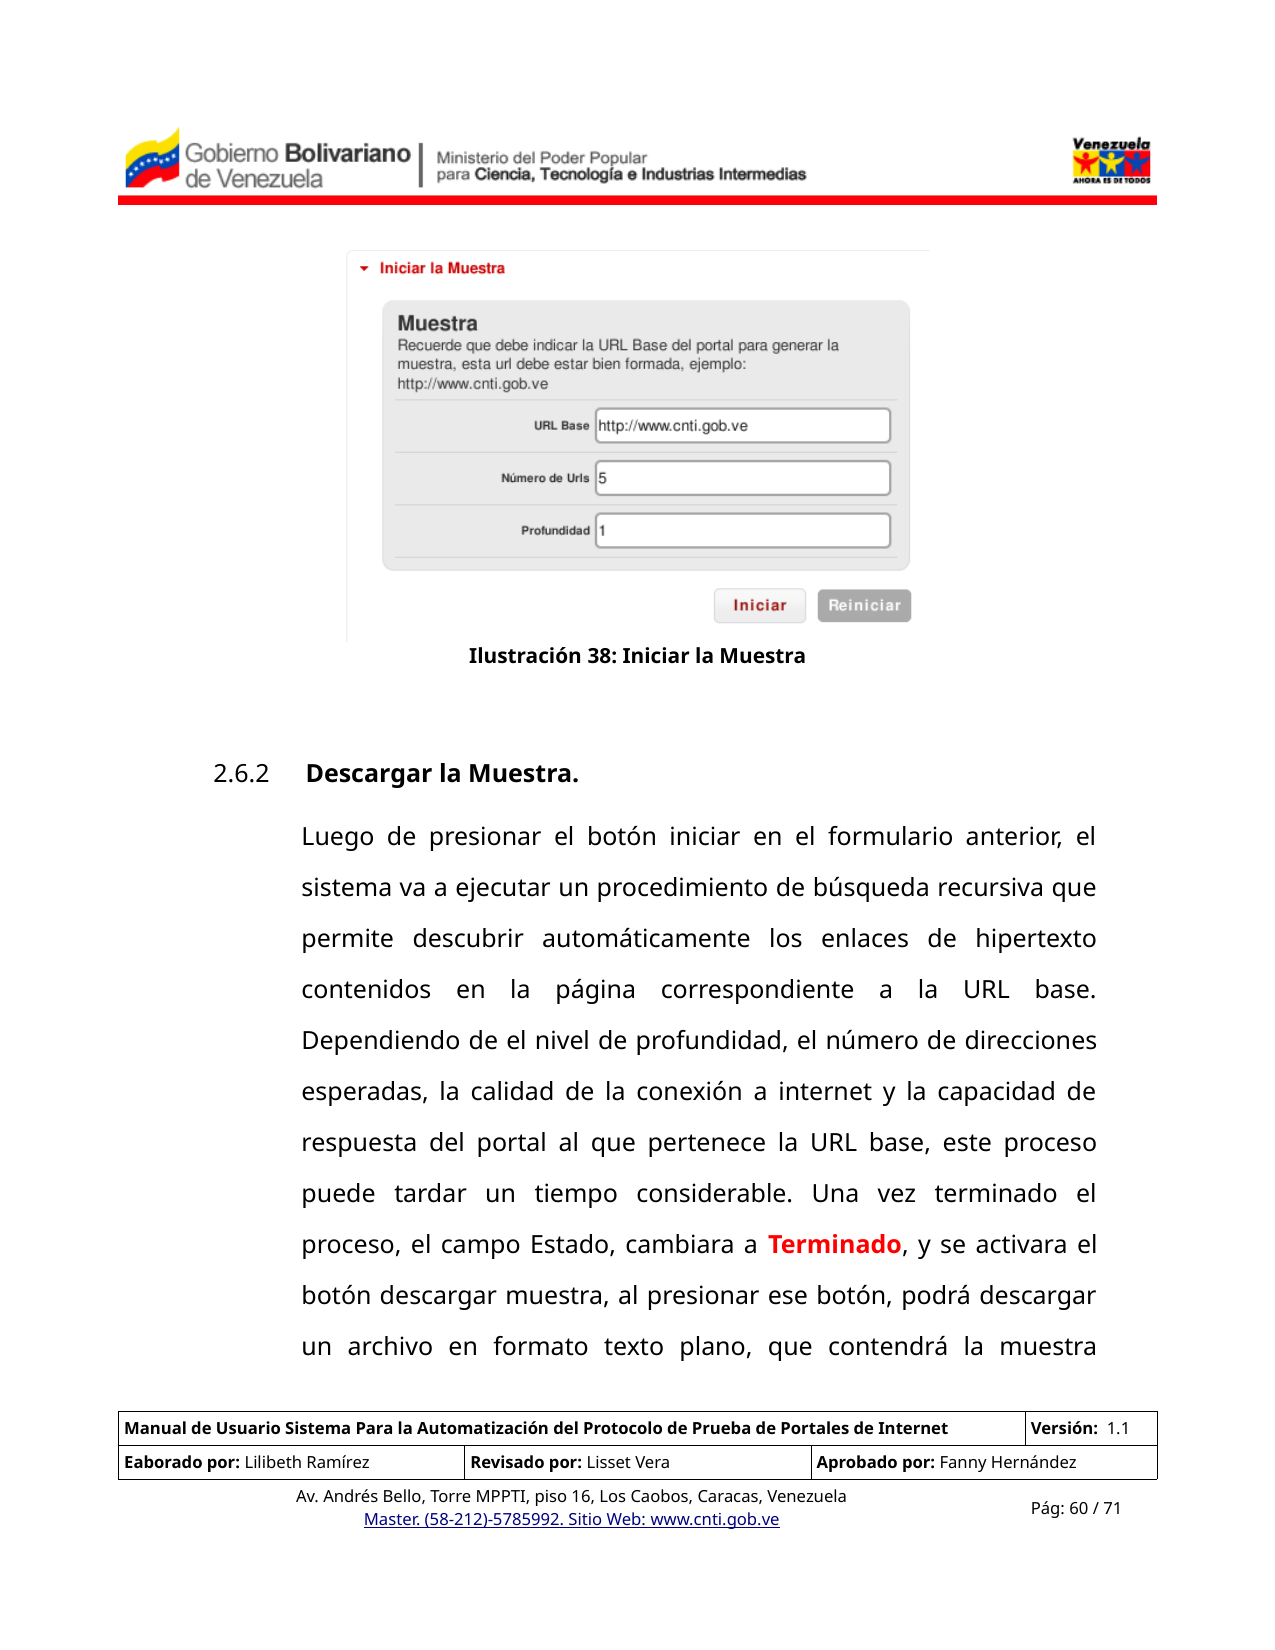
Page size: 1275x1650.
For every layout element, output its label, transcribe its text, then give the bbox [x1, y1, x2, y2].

subtitle Descargar la Muestra. [118, 756, 1157, 790]
text Luego de presionar el botón iniciar en el formulario anterior, el sistema va a ejecutar un procedimiento de búsqueda recursiva que permite descubrir automáticamente los enlaces de hipertexto contenidos en la página correspondiente a la URL base. Dependiendo de el nivel de profundidad, el número de direcciones esperadas, la calidad de la conexión a internet y la capacidad de respuesta del portal al que pertenece la URL base, este proceso puede tardar un tiempo considerable. Una vez terminado el proceso, el campo Estado, cambiara a Terminado, y se activara el botón descargar muestra, al presionar ese botón, podrá descargar un archivo en formato texto plano, que contendrá la muestra [301, 819, 1098, 1363]
text Ilustración 38: Iniciar la Muestra [346, 642, 929, 670]
picture [118, 119, 1157, 205]
picture [345, 250, 930, 642]
